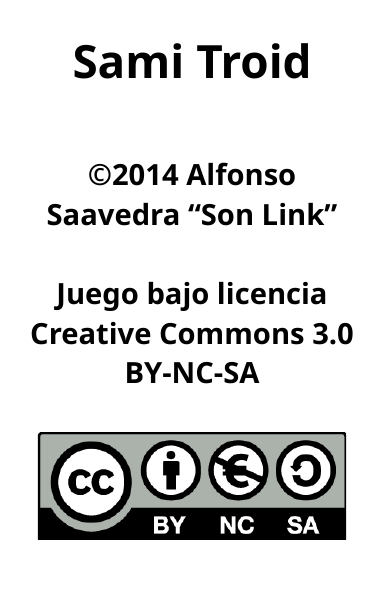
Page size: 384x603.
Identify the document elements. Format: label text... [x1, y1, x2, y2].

picture [37, 432, 347, 540]
text Sami Troid [29, 29, 354, 92]
text ©2014 Alfonso Saavedra “Son Link” [29, 154, 354, 234]
text Juego bajo licencia Creative Commons 3.0 BY-NC-SA [29, 273, 354, 392]
